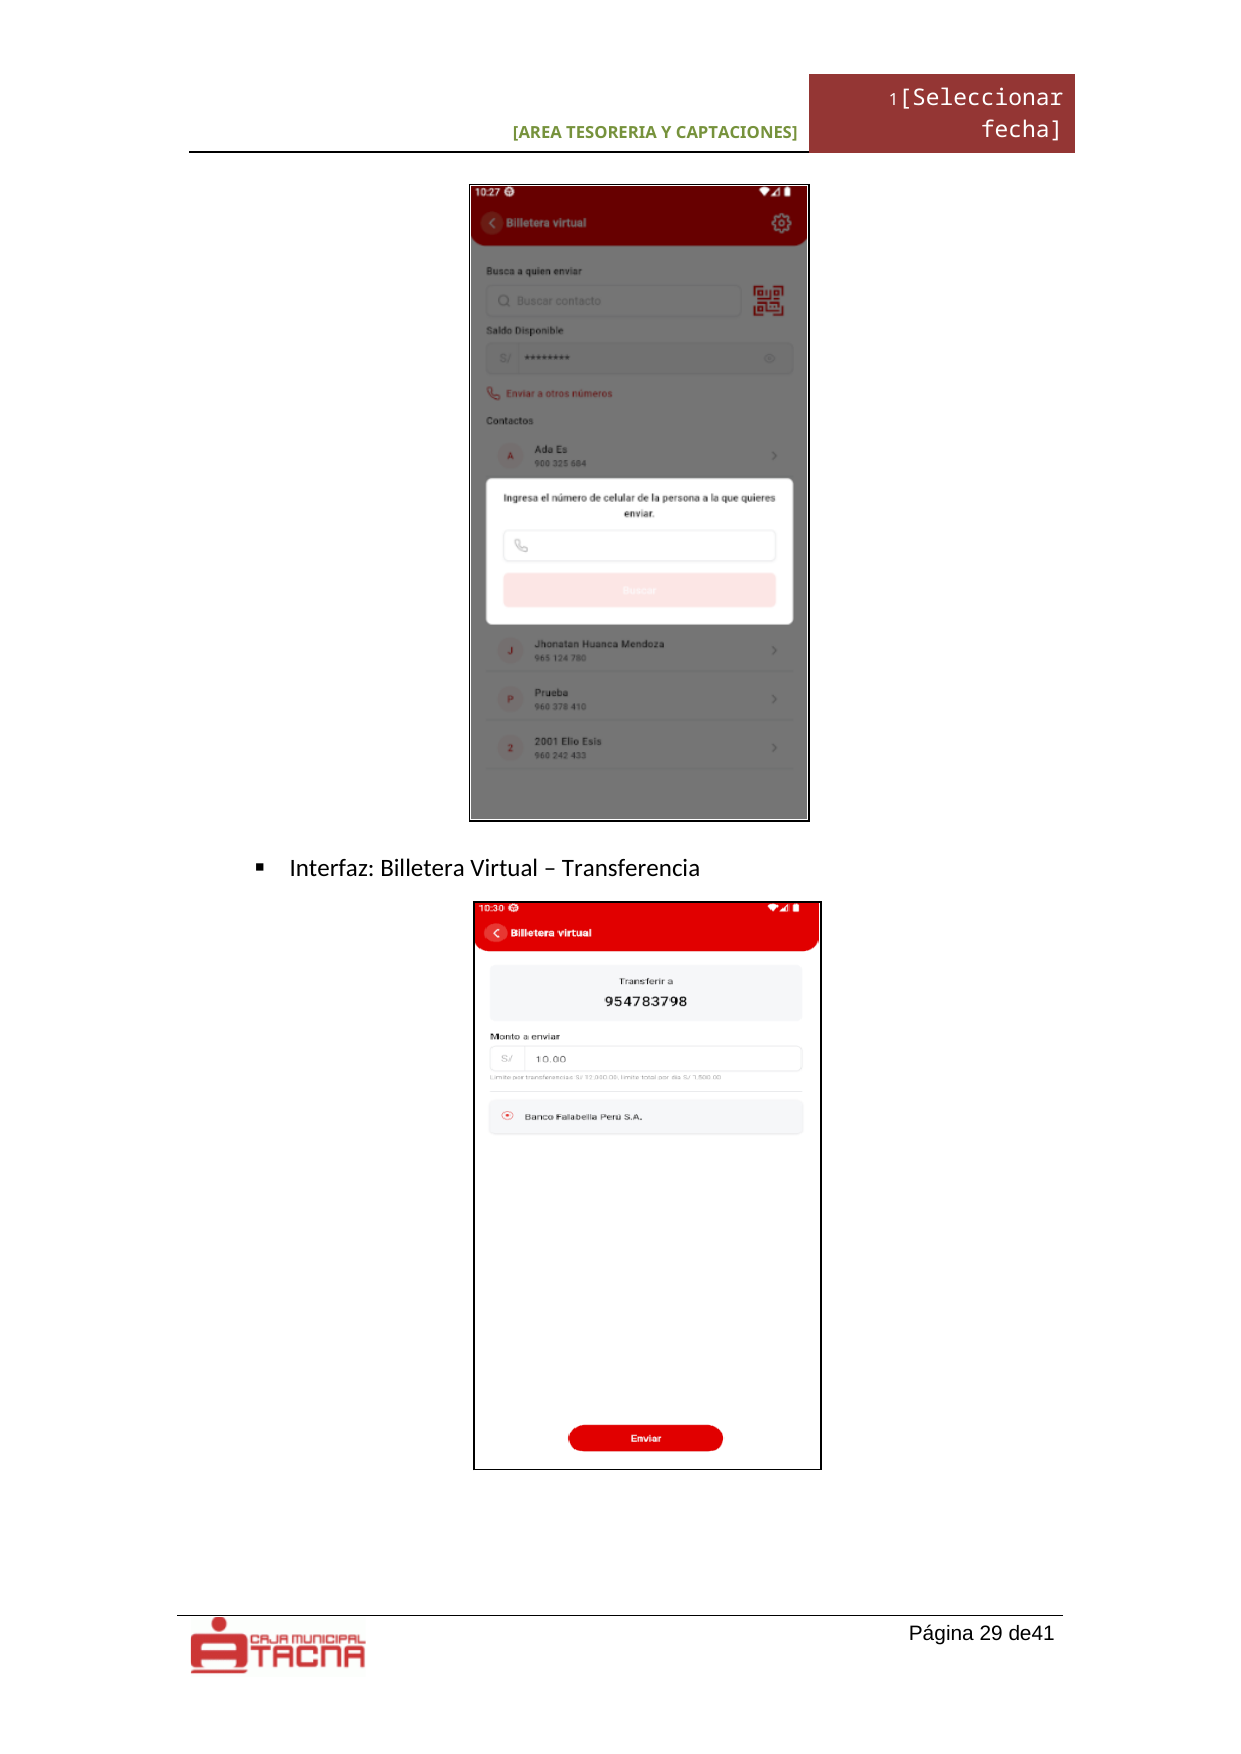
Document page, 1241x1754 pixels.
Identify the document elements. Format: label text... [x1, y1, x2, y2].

list Interfaz: Billetera Virtual – Transferencia [254, 184, 1063, 883]
